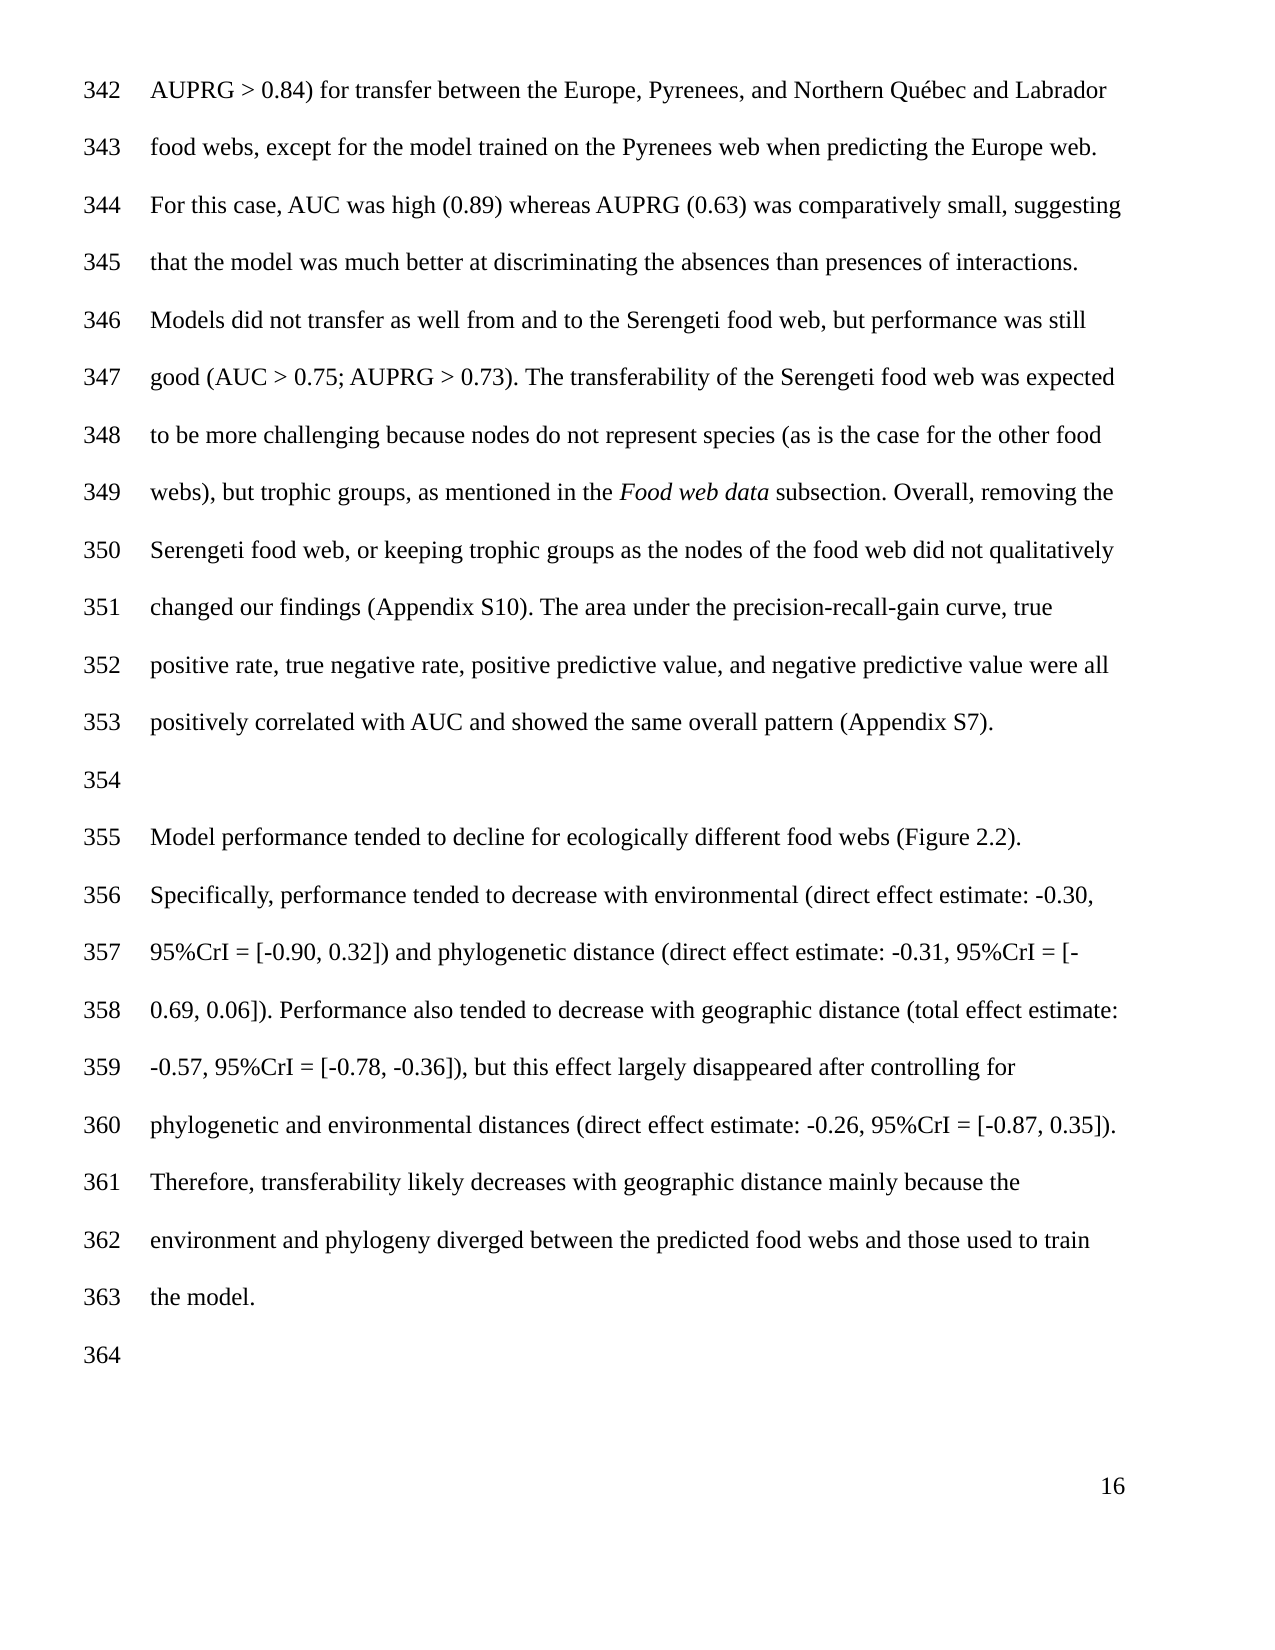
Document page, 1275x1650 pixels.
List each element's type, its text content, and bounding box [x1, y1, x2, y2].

text AUPRG > 0.84) for transfer between the Europe, Pyrenees, and Northern Québec and Labrador food webs, except for the model trained on the Pyrenees web when predicting the Europe web. For this case, AUC was high (0.89) whereas AUPRG (0.63) was comparatively small, suggesting that the model was much better at discriminating the absences than presences of interactions. Models did not transfer as well from and to the Serengeti food web, but performance was still good (AUC > 0.75; AUPRG > 0.73). The transferability of the Serengeti food web was expected to be more challenging because nodes do not represent species (as is the case for the other food webs), but trophic groups, as mentioned in the Food web data subsection. Overall, removing the Serengeti food web, or keeping trophic groups as the nodes of the food web did not qualitatively changed our findings (Appendix S10). The area under the precision-recall-gain curve, true positive rate, true negative rate, positive predictive value, and negative predictive value were all positively correlated with AUC and showed the same overall pattern (Appendix S7). [150, 75, 1125, 736]
text Model performance tended to decline for ecologically different food webs (Figure 2.2). Specifically, performance tended to decrease with environmental (direct effect estimate: -0.30, 95%CrI = [-0.90, 0.32]) and phylogenetic distance (direct effect estimate: -0.31, 95%CrI = [-0.69, 0.06]). Performance also tended to decrease with geographic distance (total effect estimate: -0.57, 95%CrI = [-0.78, -0.36]), but this effect largely disappeared after controlling for phylogenetic and environmental distances (direct effect estimate: -0.26, 95%CrI = [-0.87, 0.35]). Therefore, transferability likely decreases with geographic distance mainly because the environment and phylogeny diverged between the predicted food webs and those used to train the model. [150, 822, 1125, 1311]
